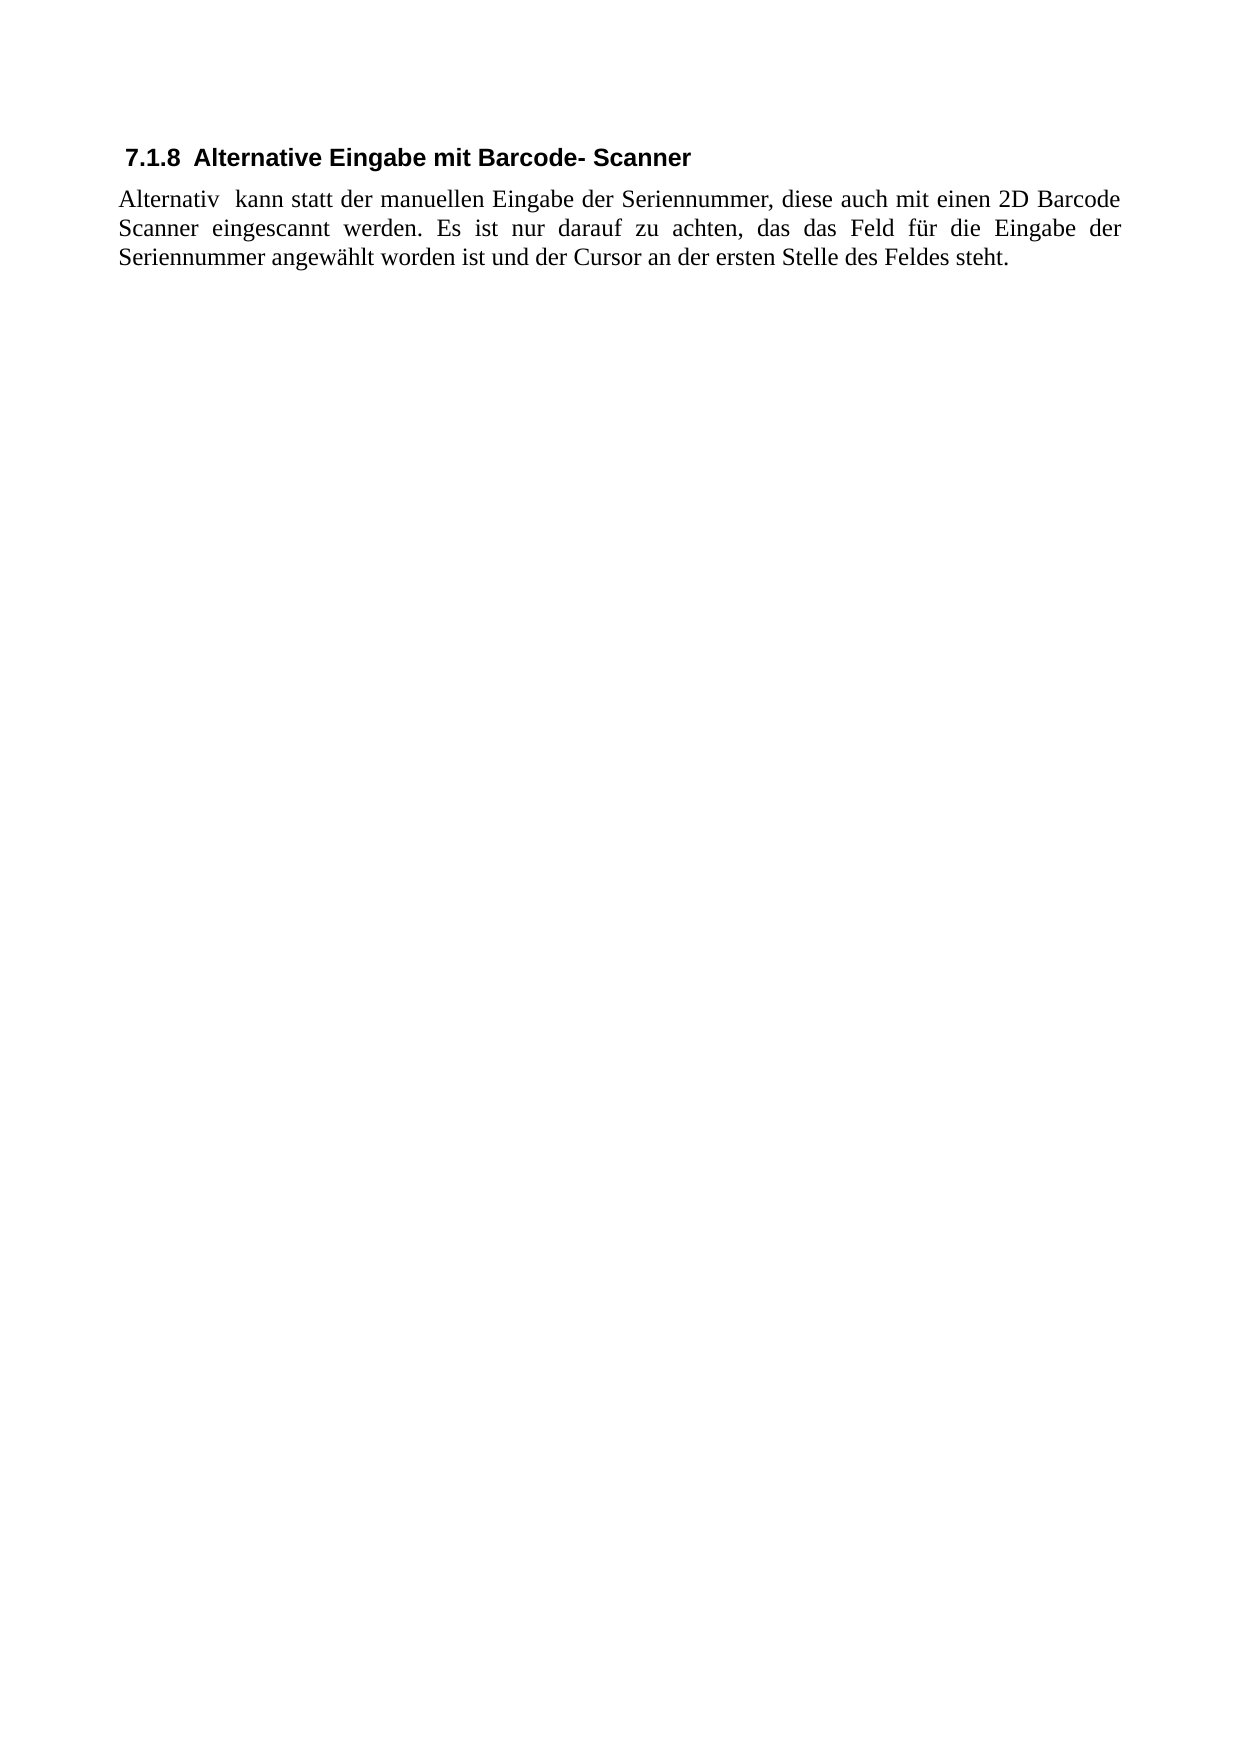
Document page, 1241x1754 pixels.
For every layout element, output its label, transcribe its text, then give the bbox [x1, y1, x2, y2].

text Alternativ kann statt der manuellen Eingabe der Seriennummer, diese auch mit einen 2D Barcode Scanner eingescannt werden. Es ist nur darauf zu achten, das das Feld für die Eingabe der Seriennummer angewählt worden ist und der Cursor an der ersten Stelle des Feldes steht. [118, 184, 1122, 271]
subtitle Alternative Eingabe mit Barcode- Scanner [118, 143, 1122, 172]
